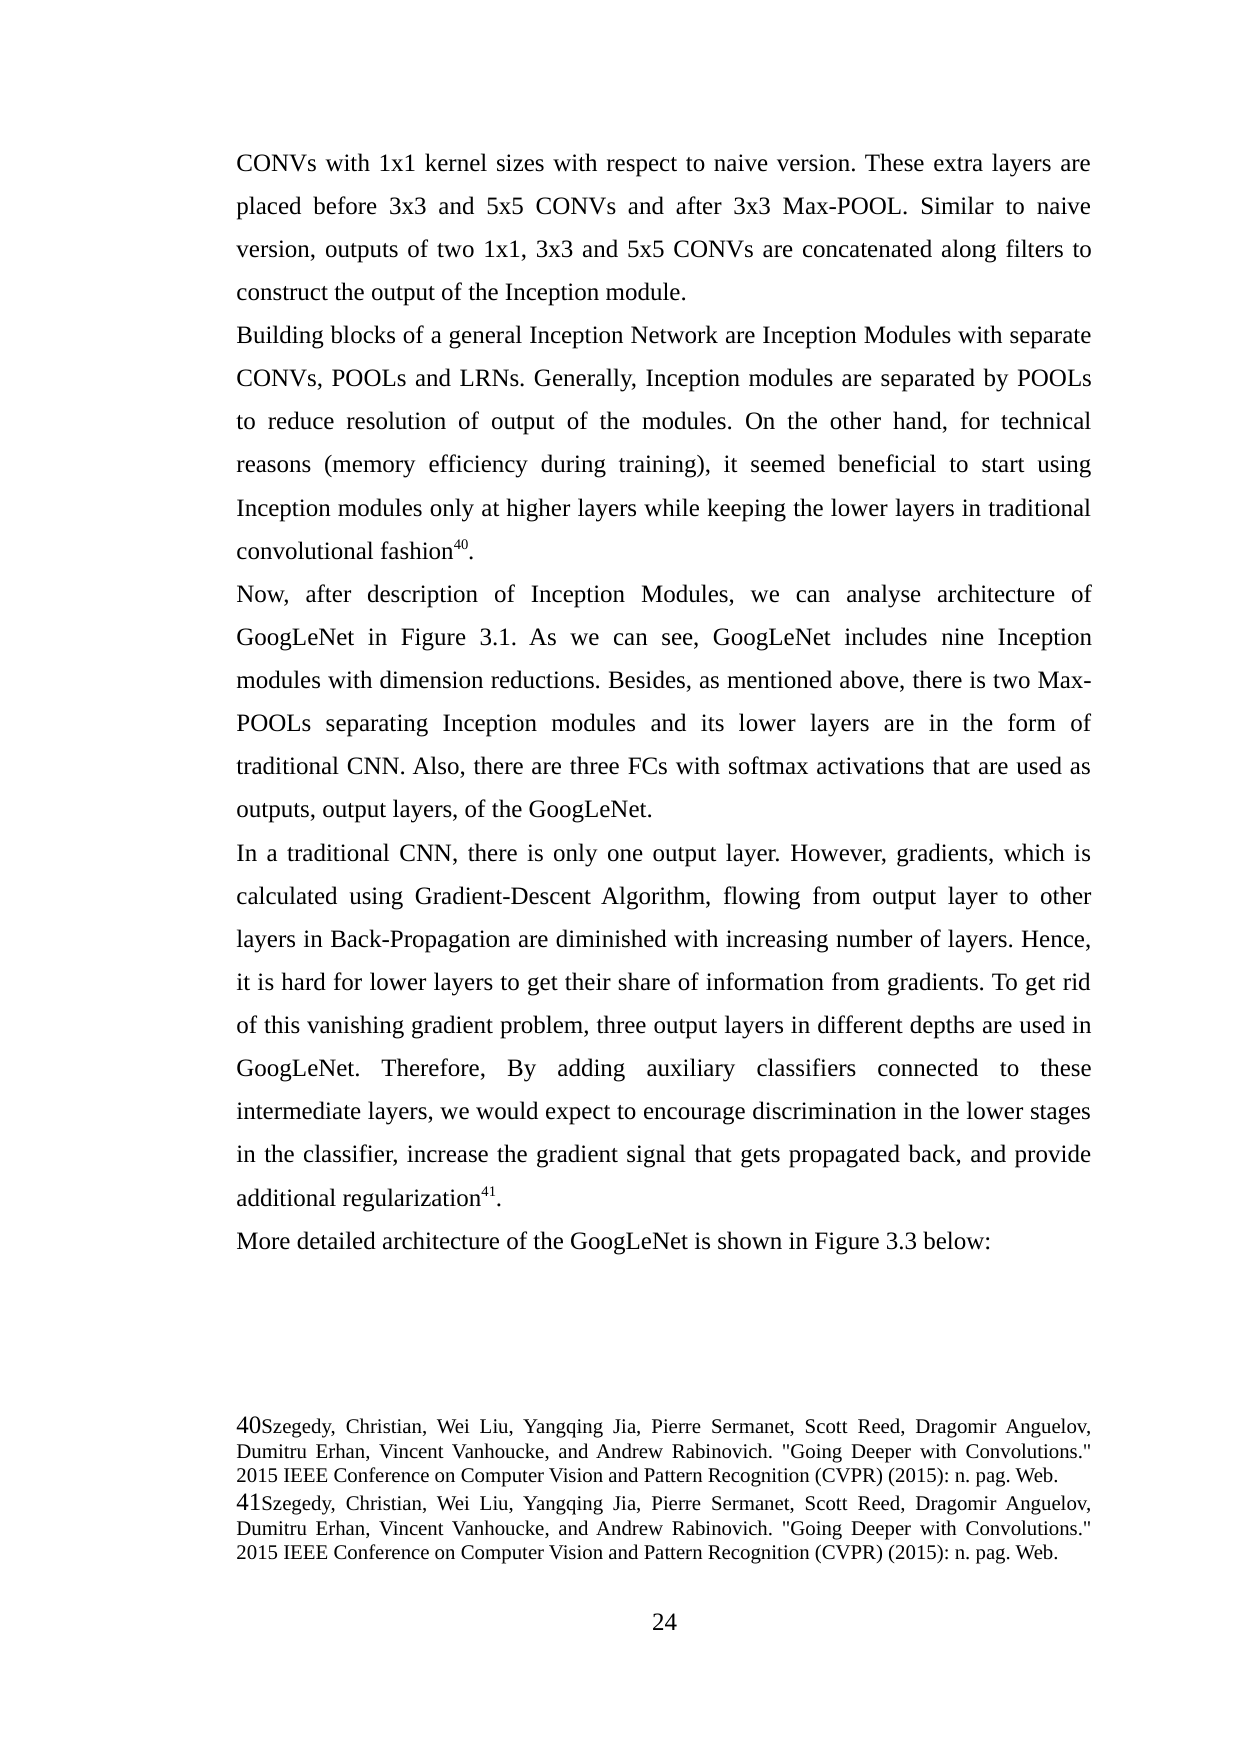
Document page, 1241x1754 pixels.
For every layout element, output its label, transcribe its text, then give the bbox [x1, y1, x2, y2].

text In a traditional CNN, there is only one output layer. However, gradients, which is calculated using Gradient-Descent Algorithm, flowing from output layer to other layers in Back-Propagation are diminished with increasing number of layers. Hence, it is hard for lower layers to get their share of information from gradients. To get rid of this vanishing gradient problem, three output layers in different depths are used in GoogLeNet. Therefore, By adding auxiliary classifiers connected to these intermediate layers, we would expect to encourage discrimination in the lower stages in the classifier, increase the gradient signal that gets propagated back, and provide additional regularization. [236, 838, 1093, 1211]
text More detailed architecture of the GoogLeNet is shown in Figure 3.3 below: [236, 1226, 1093, 1254]
text CONVs with 1x1 kernel sizes with respect to naive version. These extra layers are placed before 3x3 and 5x5 CONVs and after 3x3 Max-POOL. Similar to naive version, outputs of two 1x1, 3x3 and 5x5 CONVs are concatenated along filters to construct the output of the Inception module. [236, 148, 1093, 306]
text Szegedy, Christian, Wei Liu, Yangqing Jia, Pierre Sermanet, Scott Reed, Dragomir Anguelov, Dumitru Erhan, Vincent Vanhoucke, and Andrew Rabinovich. "Going Deeper with Convolutions." 2015 IEEE Conference on Computer Vision and Pattern Recognition (CVPR) (2015): n. pag. Web. [236, 1487, 1093, 1564]
text Szegedy, Christian, Wei Liu, Yangqing Jia, Pierre Sermanet, Scott Reed, Dragomir Anguelov, Dumitru Erhan, Vincent Vanhoucke, and Andrew Rabinovich. "Going Deeper with Convolutions." 2015 IEEE Conference on Computer Vision and Pattern Recognition (CVPR) (2015): n. pag. Web. [236, 1410, 1093, 1487]
text Now, after description of Inception Modules, we can analyse architecture of GoogLeNet in Figure 3.1. As we can see, GoogLeNet includes nine Inception modules with dimension reductions. Besides, as mentioned above, there is two Max-POOLs separating Inception modules and its lower layers are in the form of traditional CNN. Also, there are three FCs with softmax activations that are used as outputs, output layers, of the GoogLeNet. [236, 579, 1093, 823]
text Building blocks of a general Inception Network are Inception Modules with separate CONVs, POOLs and LRNs. Generally, Inception modules are separated by POOLs to reduce resolution of output of the modules. On the other hand, for technical reasons (memory efficiency during training), it seemed beneficial to start using Inception modules only at higher layers while keeping the lower layers in traditional convolutional fashion. [236, 320, 1093, 564]
